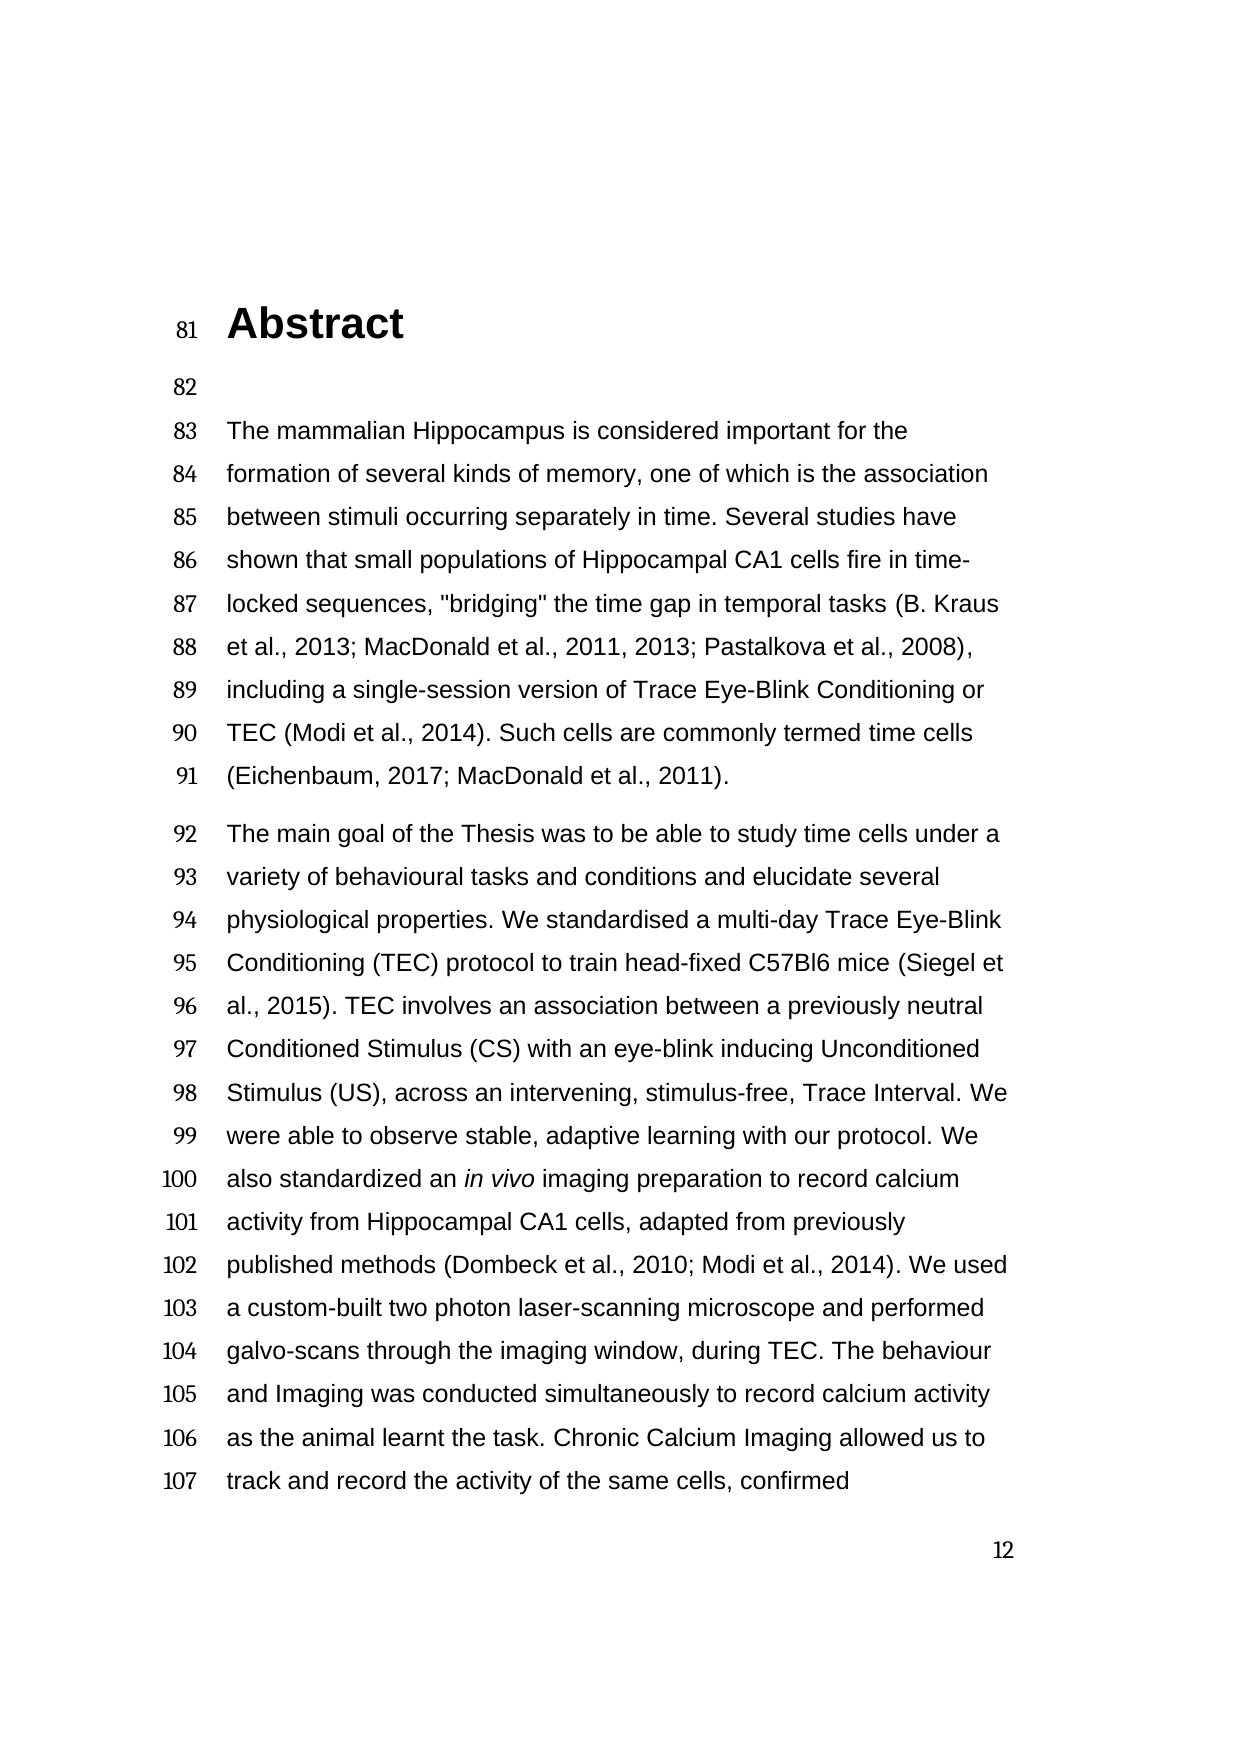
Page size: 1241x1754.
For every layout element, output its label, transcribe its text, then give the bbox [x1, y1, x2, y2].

text The main goal of the Thesis was to be able to study time cells under a variety of behavioural tasks and conditions and elucidate several physiological properties. We standardised a multi-day Trace Eye-Blink Conditioning (TEC) protocol to train head-fixed C57Bl6 mice (Siegel et al., 2015)⁠. TEC involves an association between a previously neutral Conditioned Stimulus (CS) with an eye-blink inducing Unconditioned Stimulus (US), across an intervening, stimulus-free, Trace Interval. We were able to observe stable, adaptive learning with our protocol. We also standardized an in vivo imaging preparation to record calcium activity from Hippocampal CA1 cells, adapted from previously published methods (Dombeck et al., 2010; Modi et al., 2014)⁠. We used a custom-built two photon laser-scanning microscope and performed galvo-scans through the imaging window, during TEC. The behaviour and Imaging was conducted simultaneously to record calcium activity as the animal learnt the task. Chronic Calcium Imaging allowed us to track and record the activity of the same cells, confirmed [226, 819, 1014, 1494]
subtitle Abstract [226, 298, 1014, 348]
text The mammalian Hippocampus is considered important for the formation of several kinds of memory, one of which is the association between stimuli occurring separately in time. Several studies have shown that small populations of Hippocampal CA1 cells fire in time-locked sequences, "bridging" the time gap in temporal tasks (B. Kraus et al., 2013; MacDonald et al., 2011, 2013; Pastalkova et al., 2008)⁠, including a single-session version of Trace Eye-Blink Conditioning or TEC (Modi et al., 2014)⁠. Such cells are commonly termed time cells (Eichenbaum, 2017; MacDonald et al., 2011)⁠. [226, 416, 1014, 790]
